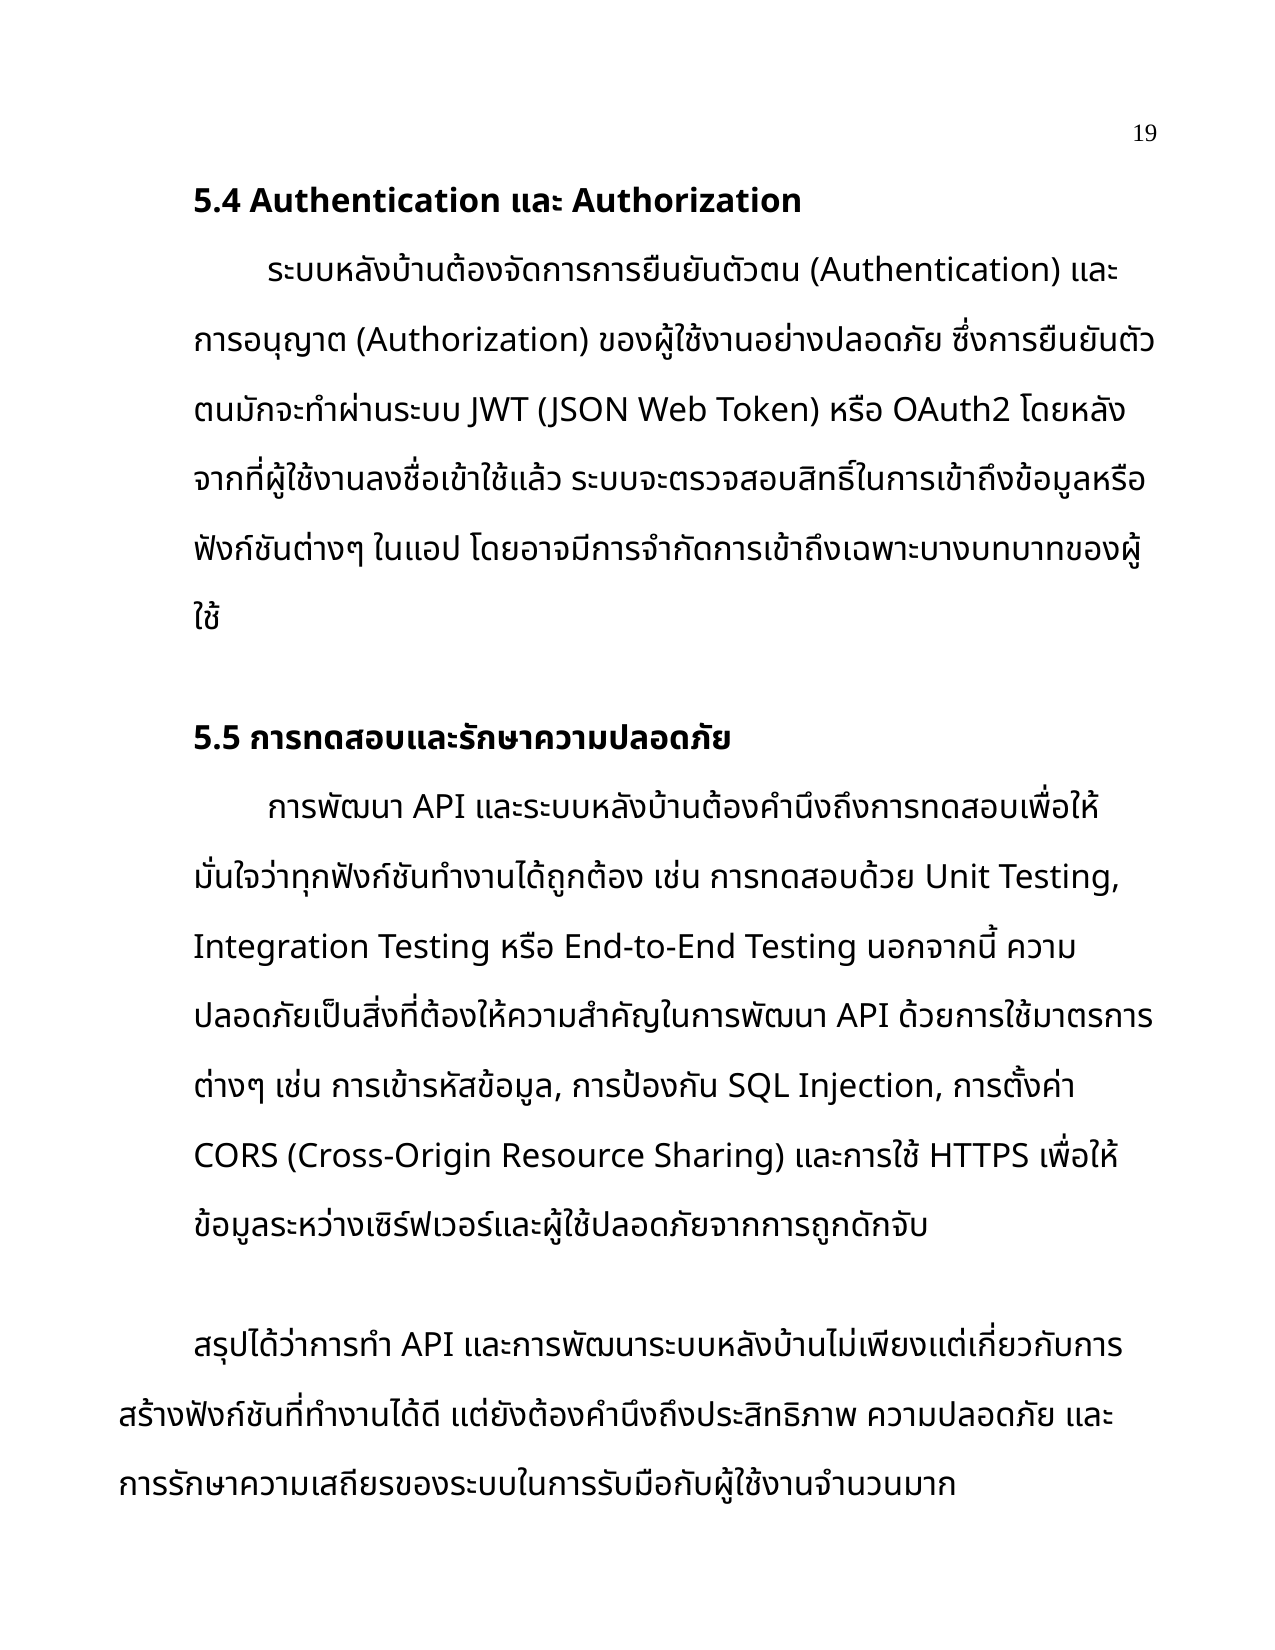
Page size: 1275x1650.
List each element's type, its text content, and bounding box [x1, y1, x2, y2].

text สรุปได้ว่าการทำ API และการพัฒนาระบบหลังบ้านไม่เพียงแต่เกี่ยวกับการสร้างฟังก์ชันที่ทำงานได้ดี แต่ยังต้องคำนึงถึงประสิทธิภาพ ความปลอดภัย และการรักษาความเสถียรของระบบในการรับมือกับผู้ใช้งานจำนวนมาก [118, 1321, 1157, 1510]
text 5.4 Authentication และ Authorization ระบบหลังบ้านต้องจัดการการยืนยันตัวตน (Authentication) และการอนุญาต (Authorization) ของผู้ใช้งานอย่างปลอดภัย ซึ่งการยืนยันตัวตนมักจะทำผ่านระบบ JWT (JSON Web Token) หรือ OAuth2 โดยหลังจากที่ผู้ใช้งานลงชื่อเข้าใช้แล้ว ระบบจะตรวจสอบสิทธิ์ในการเข้าถึงข้อมูลหรือฟังก์ชันต่างๆ ในแอป โดยอาจมีการจำกัดการเข้าถึงเฉพาะบางบทบาทของผู้ใช้ [193, 176, 1157, 644]
text 5.5 การทดสอบและรักษาความปลอดภัย การพัฒนา API และระบบหลังบ้านต้องคำนึงถึงการทดสอบเพื่อให้มั่นใจว่าทุกฟังก์ชันทำงานได้ถูกต้อง เช่น การทดสอบด้วย Unit Testing, Integration Testing หรือ End-to-End Testing นอกจากนี้ ความปลอดภัยเป็นสิ่งที่ต้องให้ความสำคัญในการพัฒนา API ด้วยการใช้มาตรการต่างๆ เช่น การเข้ารหัสข้อมูล, การป้องกัน SQL Injection, การตั้งค่า CORS (Cross-Origin Resource Sharing) และการใช้ HTTPS เพื่อให้ข้อมูลระหว่างเซิร์ฟเวอร์และผู้ใช้ปลอดภัยจากการถูกดักจับ [193, 713, 1157, 1252]
